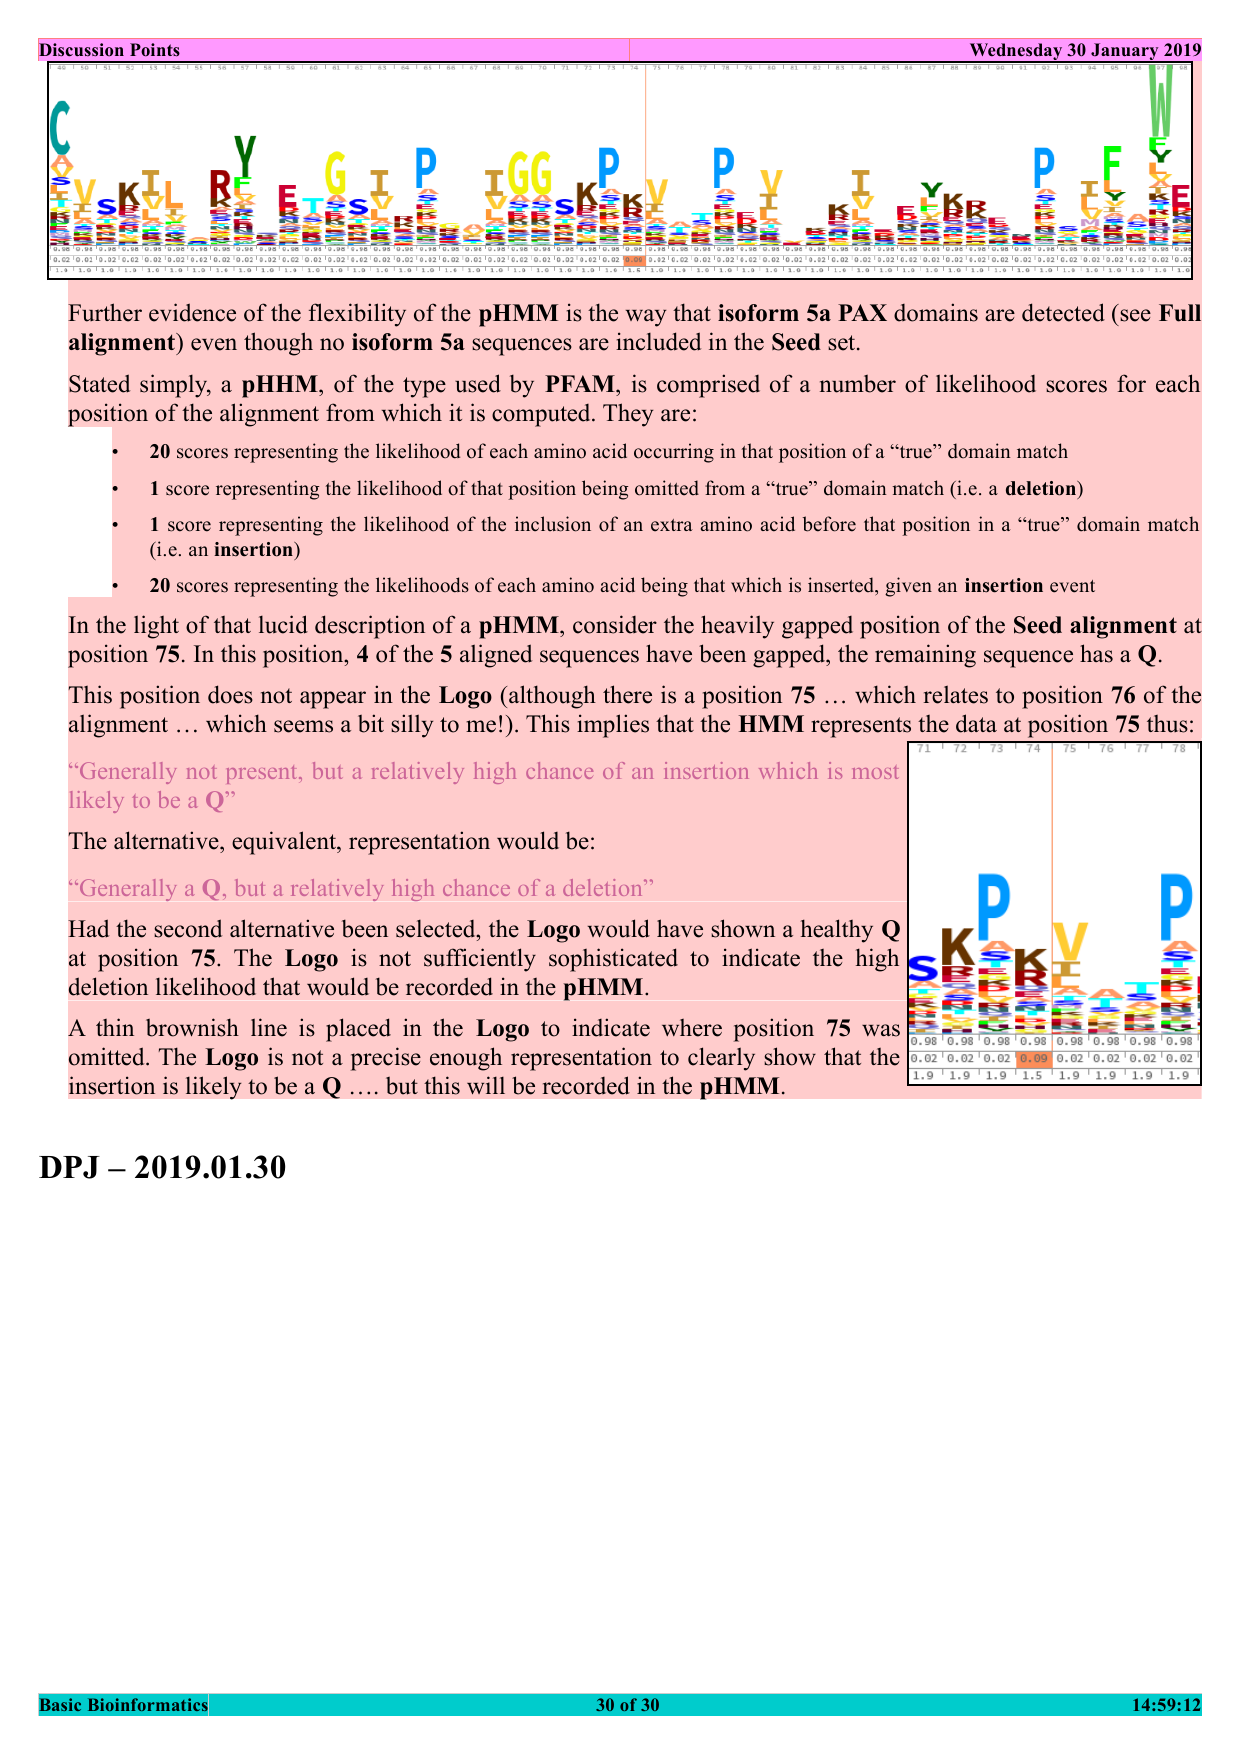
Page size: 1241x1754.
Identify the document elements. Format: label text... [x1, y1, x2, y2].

text The alternative, equivalent, representation would be: [68, 826, 907, 855]
text DPJ – 2019.01.30 [38, 1147, 1202, 1186]
text Had the second alternative been selected, the Logo would have shown a healthy Q at position 75. The Logo is not sufficiently sophisticated to indicate the high deletion likelihood that would be recorded in the pHMM. [68, 913, 907, 1001]
text “Generally not present, but a relatively high chance of an insertion which is most likely to be a Q” [68, 756, 907, 814]
picture [49, 63, 1191, 278]
list 1 score representing the likelihood of that position being omitted from a “true” domain match (i.e. a deletion) [112, 476, 1202, 500]
list 1 score representing the likelihood of the inclusion of an extra amino acid before that position in a “true” domain match (i.e. an insertion) [112, 512, 1202, 560]
list 20 scores representing the likelihoods of each amino acid being that which is inserted, given an insertion event [112, 573, 1202, 597]
list 20 scores representing the likelihood of each amino acid occurring in that position of a “true” domain match [112, 439, 1202, 463]
text In the light of that lucid description of a pHMM, consider the heavily gapped position of the Seed alignment at position 75. In this position, 4 of the 5 aligned sequences have been gapped, the remaining sequence has a Q. [68, 609, 1202, 668]
picture [909, 743, 1200, 1084]
text Further evidence of the flexibility of the pHMM is the way that isoform 5a PAX domains are detected (see Full alignment) even though no isoform 5a sequences are included in the Seed set. [68, 61, 1202, 356]
text A thin brownish line is placed in the Logo to indicate where position 75 was omitted. The Logo is not a precise enough representation to clearly show that the insertion is likely to be a Q …. but this will be recorded in the pHMM. [68, 1012, 1202, 1099]
text This position does not appear in the Logo (although there is a position 75 … which relates to position 76 of the alignment … which seems a bit silly to me!). This implies that the HMM represents the data at position 75 thus: [68, 680, 1202, 738]
text “Generally a Q, but a relatively high chance of a deletion” [68, 873, 907, 902]
text Stated simply, a pHHM, of the type used by PFAM, is comprised of a number of likelihood scores for each position of the alignment from which it is computed. They are: [68, 368, 1202, 427]
